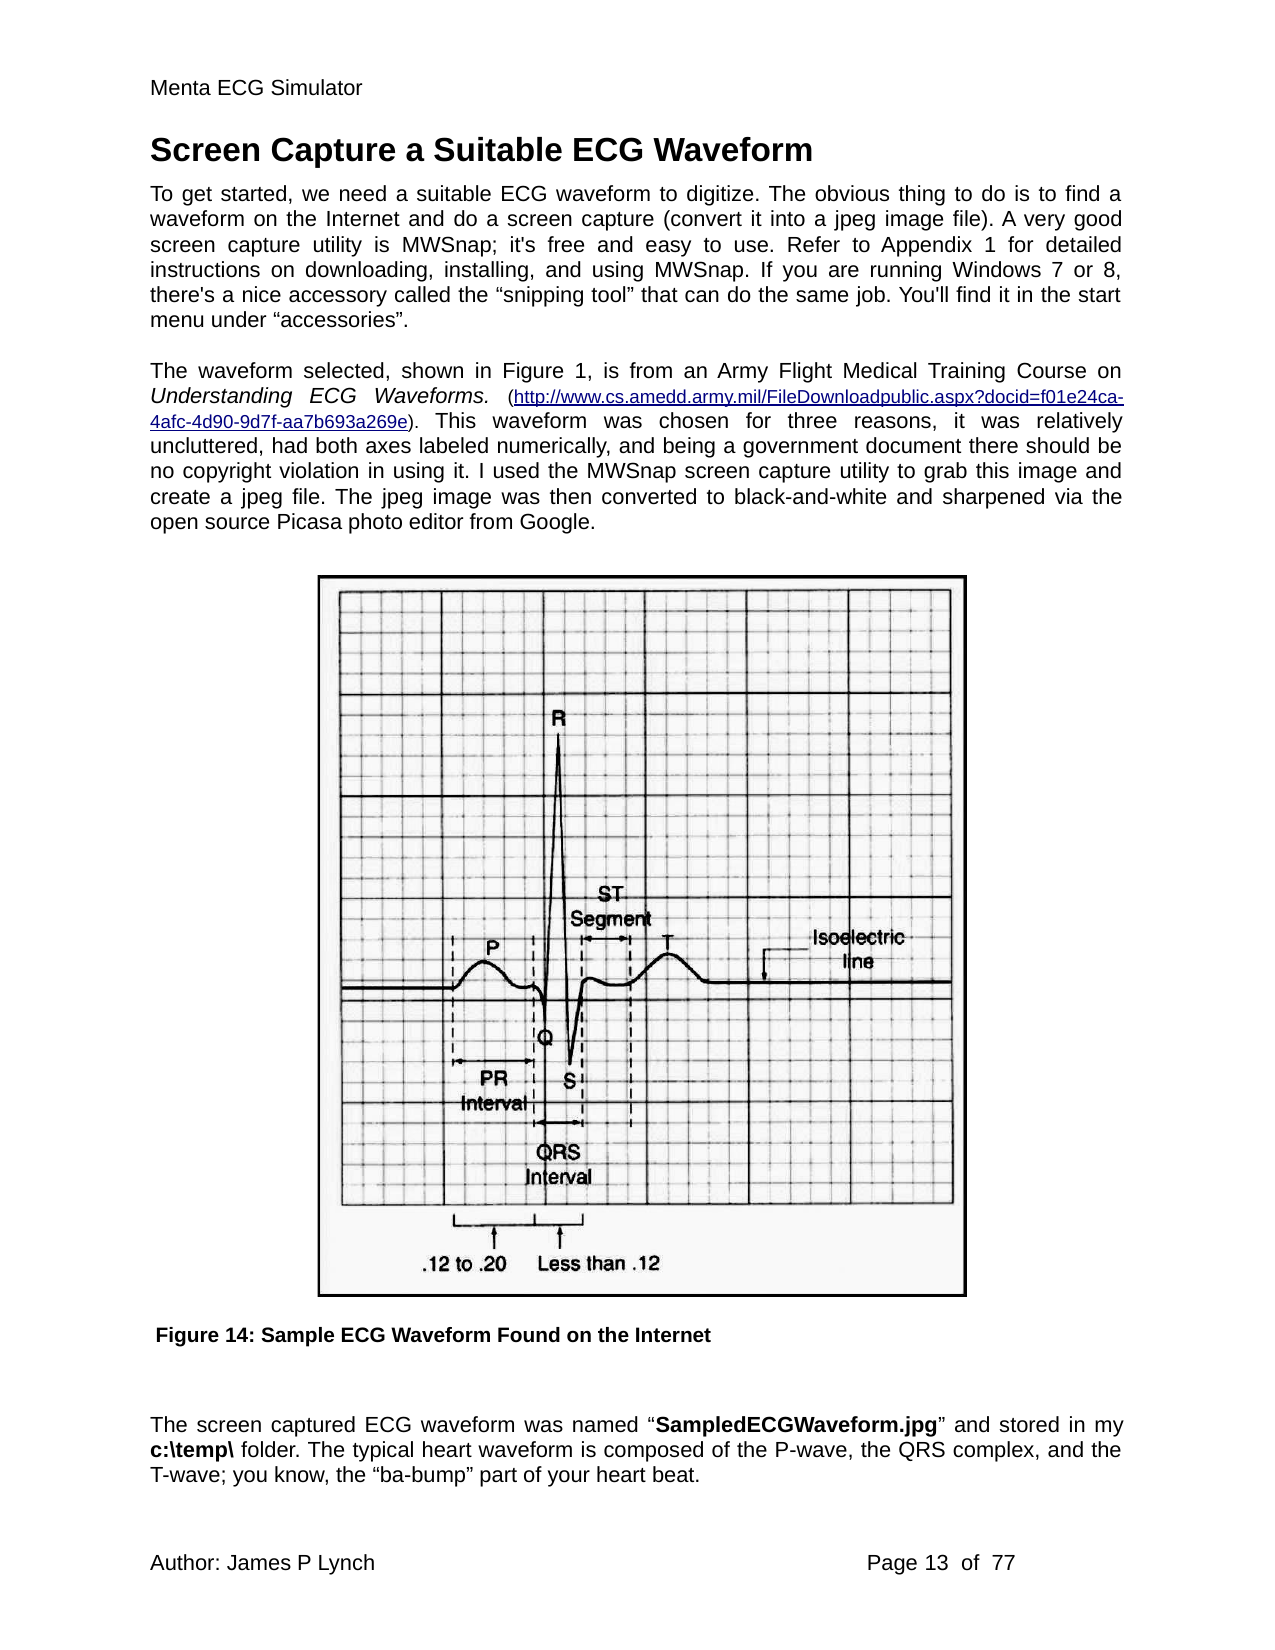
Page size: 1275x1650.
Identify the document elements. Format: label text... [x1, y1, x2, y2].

text The waveform selected, shown in Figure 1, is from an Army Flight Medical Training Course on Understanding ECG Waveforms. (http://www.cs.amedd.army.mil/FileDownloadpublic.aspx?docid=f01e24ca-4afc-4d90-9d7f-aa7b693a269e). This waveform was chosen for three reasons, it was relatively uncluttered, had both axes labeled numerically, and being a government document there should be no copyright violation in using it. I used the MWSnap screen capture utility to grab this image and create a jpeg file. The jpeg image was then converted to black-and-white and sharpened via the open source Picasa photo editor from Google. [150, 358, 1124, 534]
text Figure 14: Sample ECG Waveform Found on the Internet [155, 1323, 1129, 1347]
text The screen captured ECG waveform was named “SampledECGWaveform.jpg” and stored in my c:\temp\ folder. The typical heart waveform is composed of the P-wave, the QRS complex, and the T-wave; you know, the “ba-bump” part of your heart beat. [150, 1412, 1124, 1487]
subtitle Screen Capture a Suitable ECG Waveform [150, 130, 1124, 169]
text To get started, we need a suitable ECG waveform to digitize. The obvious thing to do is to find a waveform on the Internet and do a screen capture (convert it into a jpeg image file). A very good screen capture utility is MWSnap; it's free and easy to use. Refer to Appendix 1 for detailed instructions on downloading, installing, and using MWSnap. If you are running Windows 7 or 8, there's a nice accessory called the “snipping tool” that can do the same job. You'll find it in the start menu under “accessories”. [150, 181, 1124, 332]
picture [317, 575, 967, 1297]
